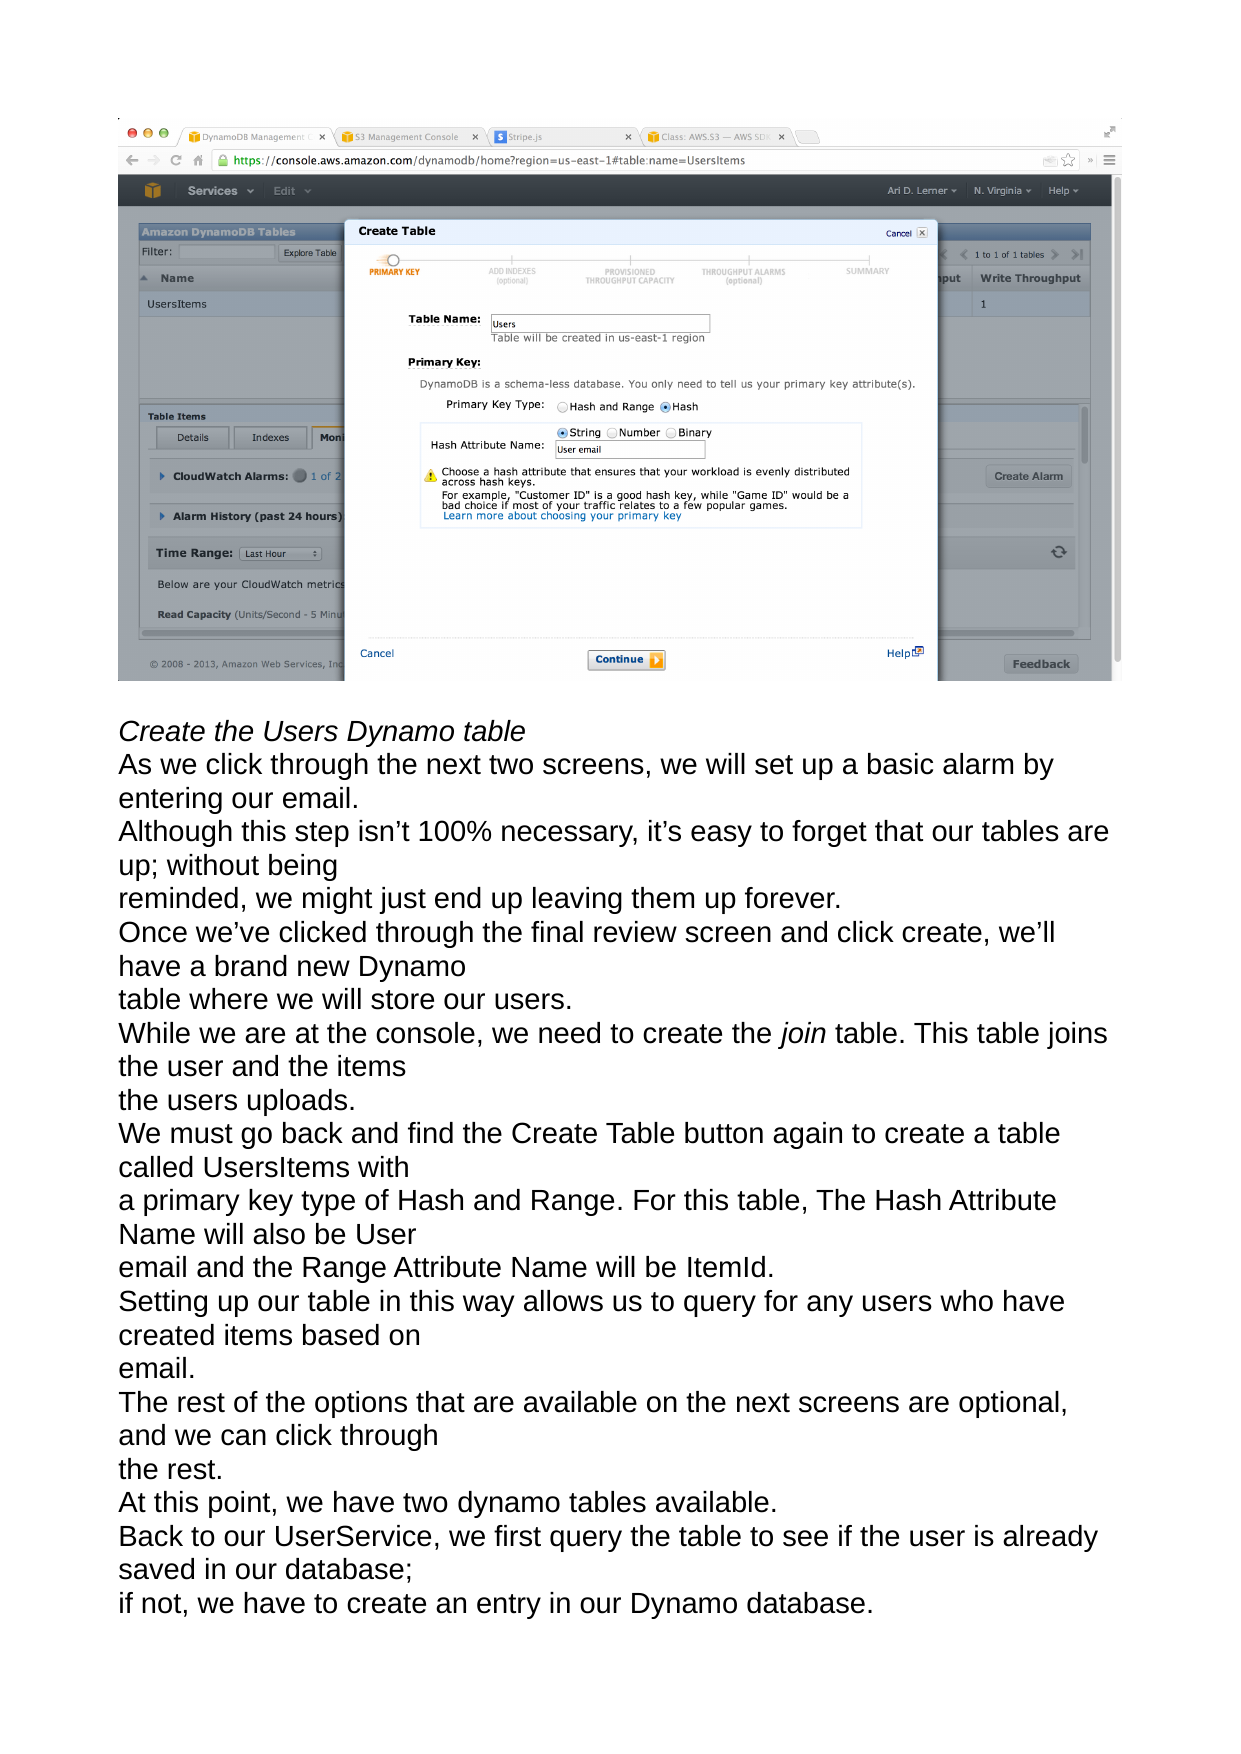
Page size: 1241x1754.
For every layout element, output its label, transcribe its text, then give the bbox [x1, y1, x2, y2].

text table where we will store our users. [118, 982, 1122, 1016]
text The rest of the options that are available on the next screens are optional, and we can click through [118, 1385, 1122, 1452]
text reminded, we might just end up leaving them up forever. [118, 882, 1122, 915]
text email and the Range Attribute Name will be ItemId. [118, 1251, 1122, 1284]
text As we click through the next two screens, we will set up a basic alarm by entering our email. [118, 747, 1122, 814]
text the users uploads. [118, 1083, 1122, 1116]
text Back to our UserService, we first query the table to see if the user is already saved in our database; [118, 1519, 1122, 1586]
text Once we’ve clicked through the final review screen and click create, we’ll have a brand new Dynamo [118, 915, 1122, 982]
text At this point, we have two dynamo tables available. [118, 1485, 1122, 1519]
text Although this step isn’t 100% necessary, it’s easy to forget that our tables are up; without being [118, 814, 1122, 882]
text if not, we have to create an entry in our Dynamo database. [118, 1586, 1122, 1619]
text the rest. [118, 1452, 1122, 1485]
text While we are at the console, we need to create the join table. This table joins the user and the items [118, 1016, 1122, 1083]
text Setting up our table in this way allows us to query for any users who have created items based on [118, 1284, 1122, 1351]
text Create the Users Dynamo table [118, 714, 1122, 747]
text email. [118, 1351, 1122, 1385]
text a primary key type of Hash and Range. For this table, The Hash Attribute Name will also be User [118, 1183, 1122, 1251]
text We must go back and find the Create Table button again to create a table called UsersItems with [118, 1116, 1122, 1183]
